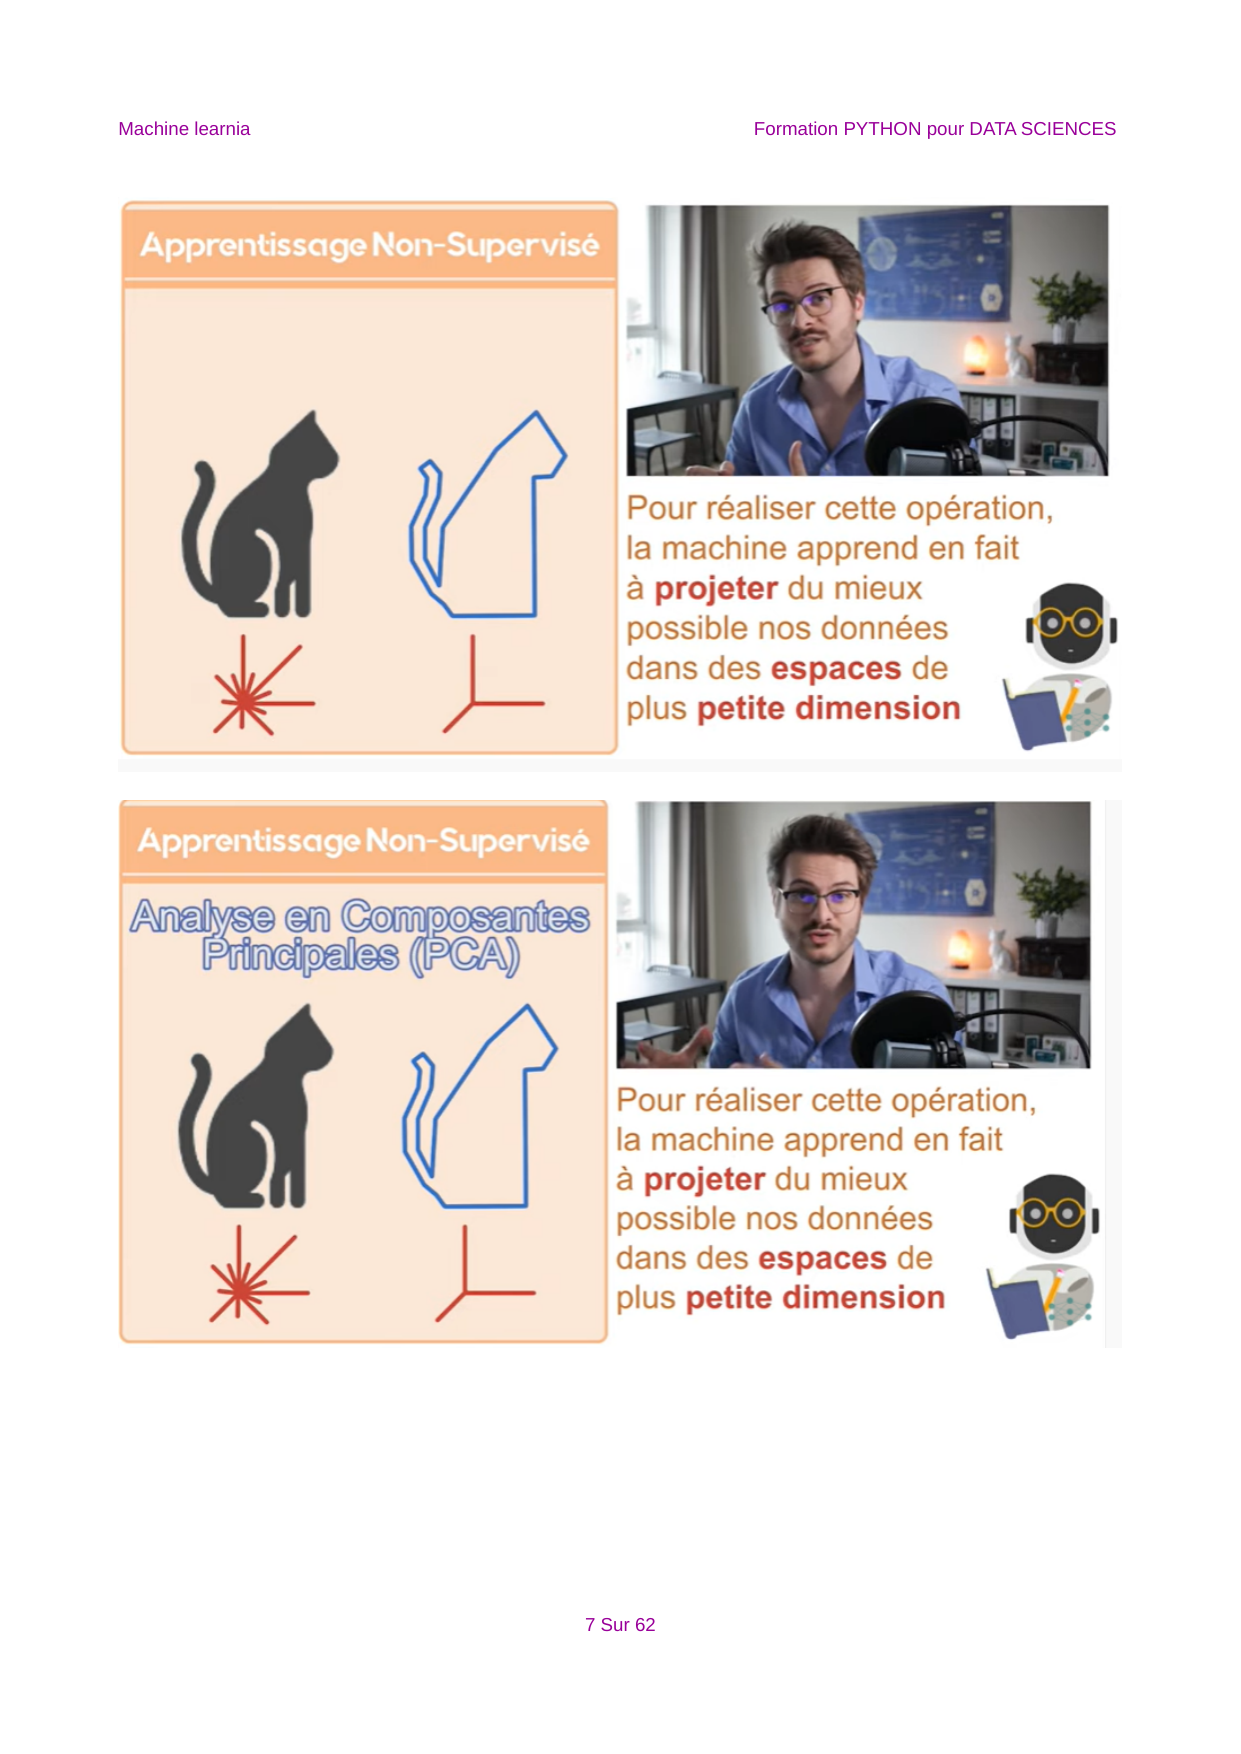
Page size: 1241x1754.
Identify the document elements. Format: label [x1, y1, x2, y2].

picture [118, 197, 1122, 772]
picture [118, 800, 1122, 1348]
